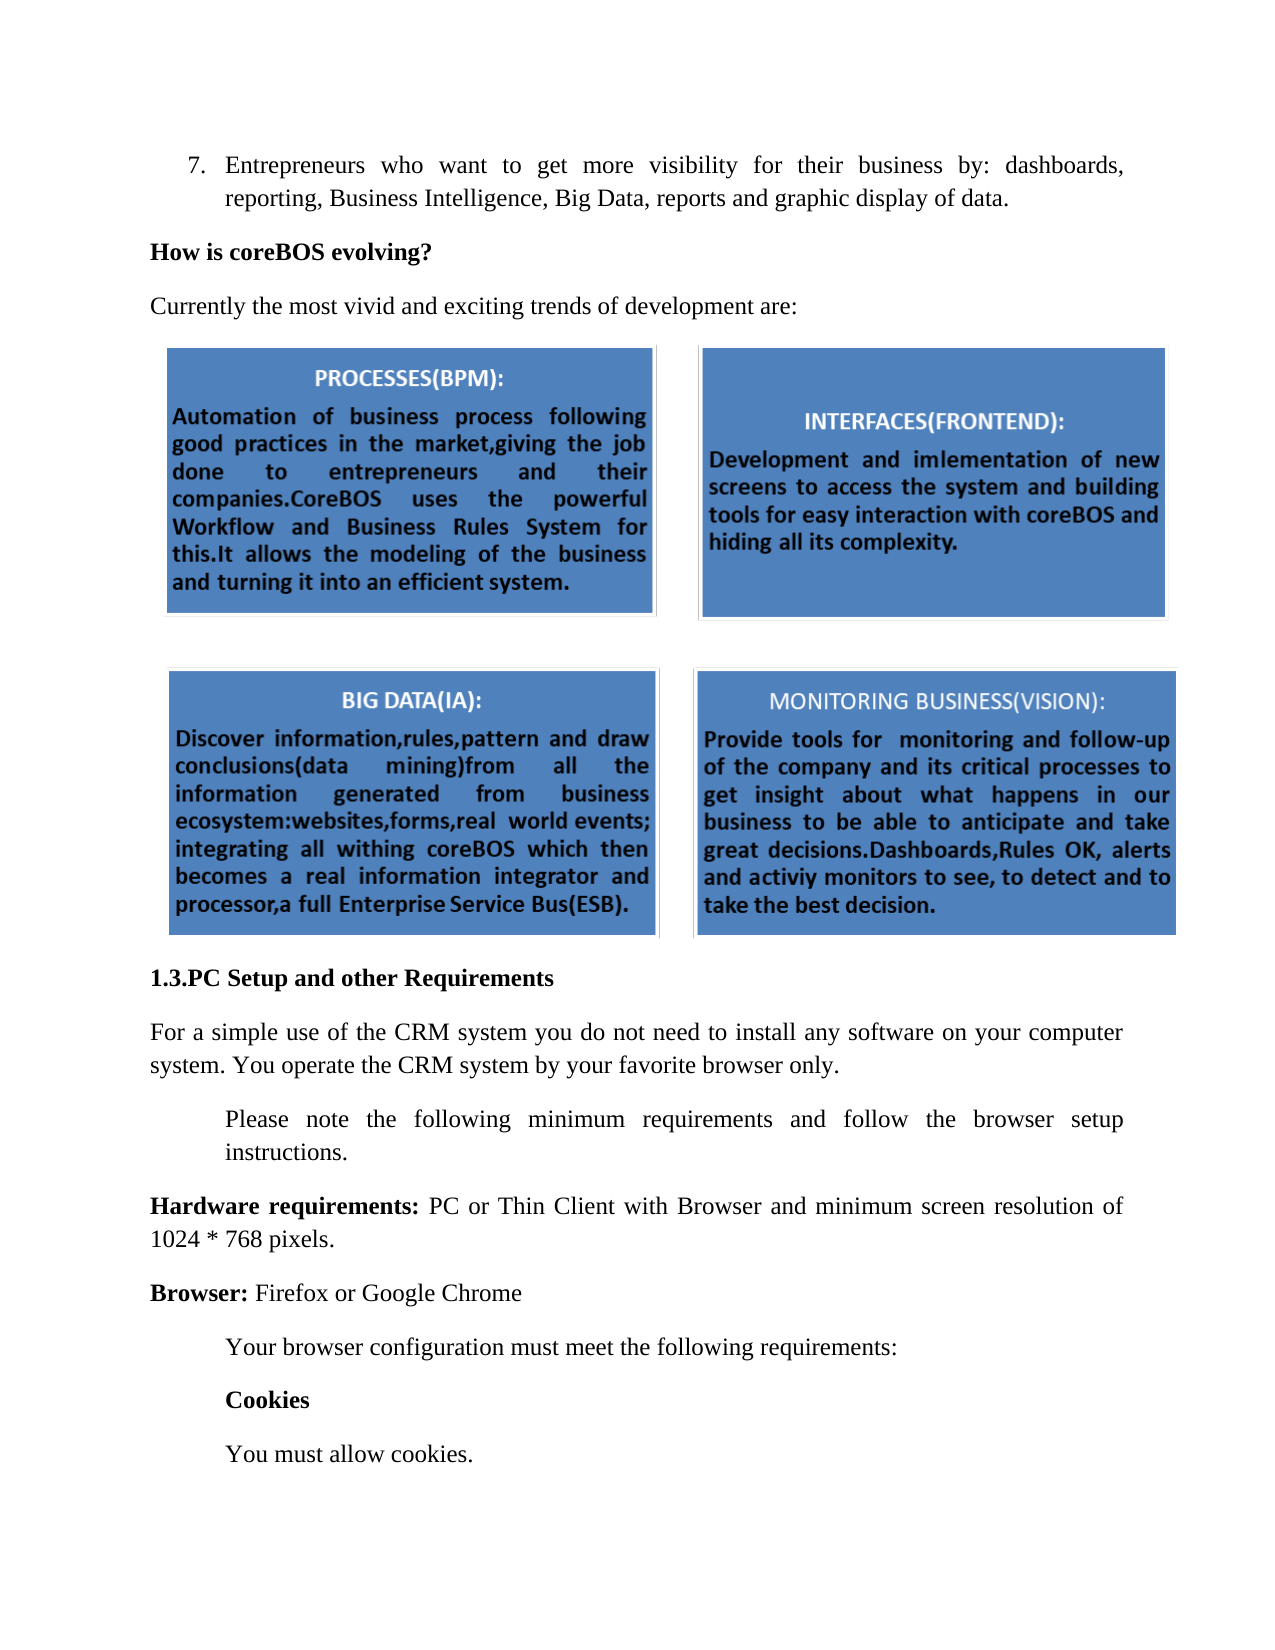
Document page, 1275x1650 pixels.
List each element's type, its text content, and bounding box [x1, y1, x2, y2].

text 1.3.PC Setup and other Requirements [150, 963, 1125, 992]
text You must allow cookies. [225, 1439, 1125, 1468]
text Currently the most vivid and exciting trends of development are: [150, 291, 1125, 319]
text For a simple use of the CRM system you do not need to install any software on your computer system. You operate the CRM system by your favorite browser only. [150, 1017, 1125, 1079]
text Your browser configuration must meet the following requirements: [150, 1332, 1125, 1361]
text Browser: Firefox or Google Chrome [150, 1278, 1125, 1307]
text Please note the following minimum requirements and follow the browser setup instructions. [225, 1104, 1125, 1166]
text Hardware requirements: PC or Thin Client with Browser and minimum screen resolution of 1024 * 768 pixels. [150, 1191, 1125, 1253]
text Cookies [225, 1386, 1125, 1414]
list Entrepreneurs who want to get more visibility for their business by: dashboards, reporting, Business Intelligence, Big Data, reports and graphic display of data. [187, 150, 1125, 212]
text How is coreBOS evolving? [150, 237, 1125, 266]
picture [173, 344, 1162, 939]
